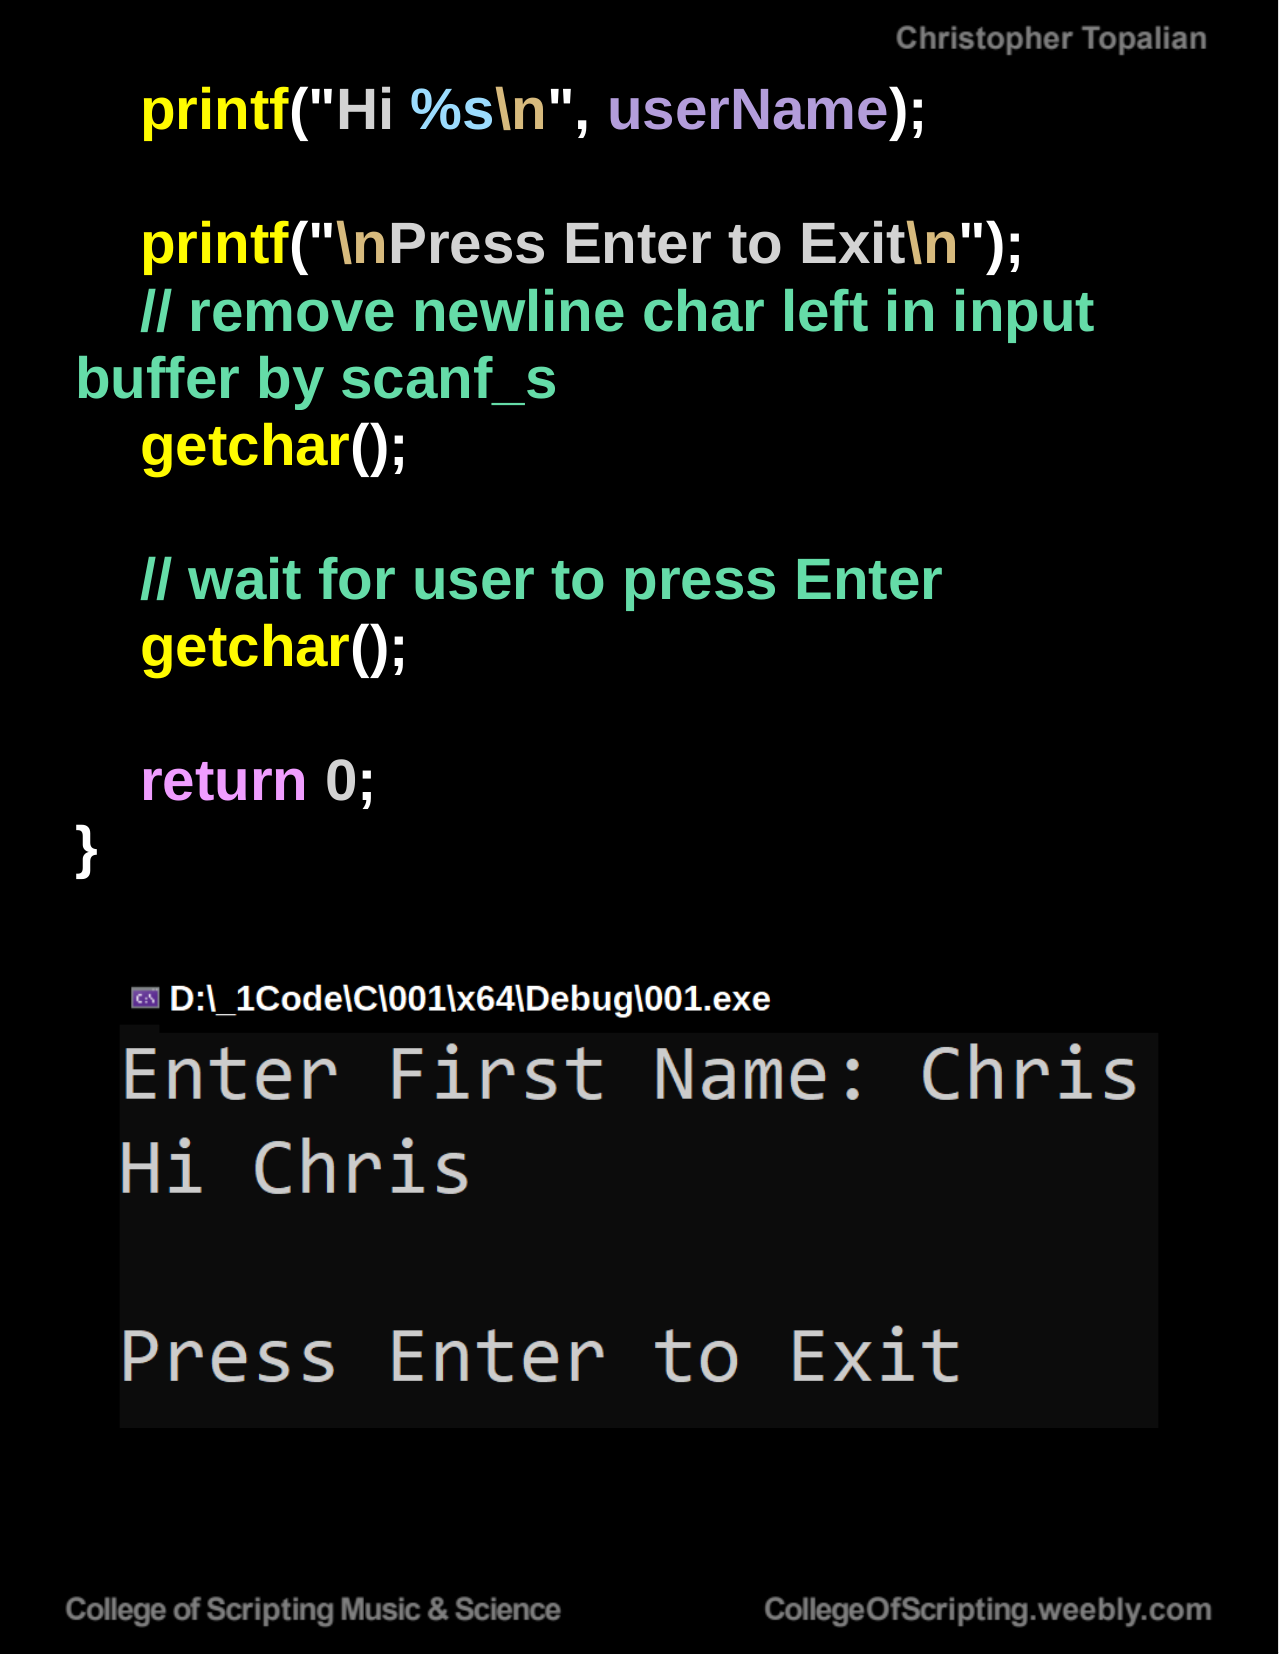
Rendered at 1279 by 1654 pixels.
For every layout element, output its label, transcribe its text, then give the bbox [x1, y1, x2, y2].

text printf("Hi %s\n", userName); [75, 75, 1203, 142]
text // remove newline char left in input buffer by scanf_s [75, 276, 1203, 410]
text printf("\nPress Enter to Exit\n"); [75, 209, 1203, 276]
text getchar(); [75, 612, 1203, 679]
text return 0; [75, 746, 1203, 813]
text } [75, 813, 1203, 880]
text // wait for user to press Enter [75, 544, 1203, 612]
text getchar(); [75, 410, 1203, 477]
picture [119, 973, 1159, 1428]
